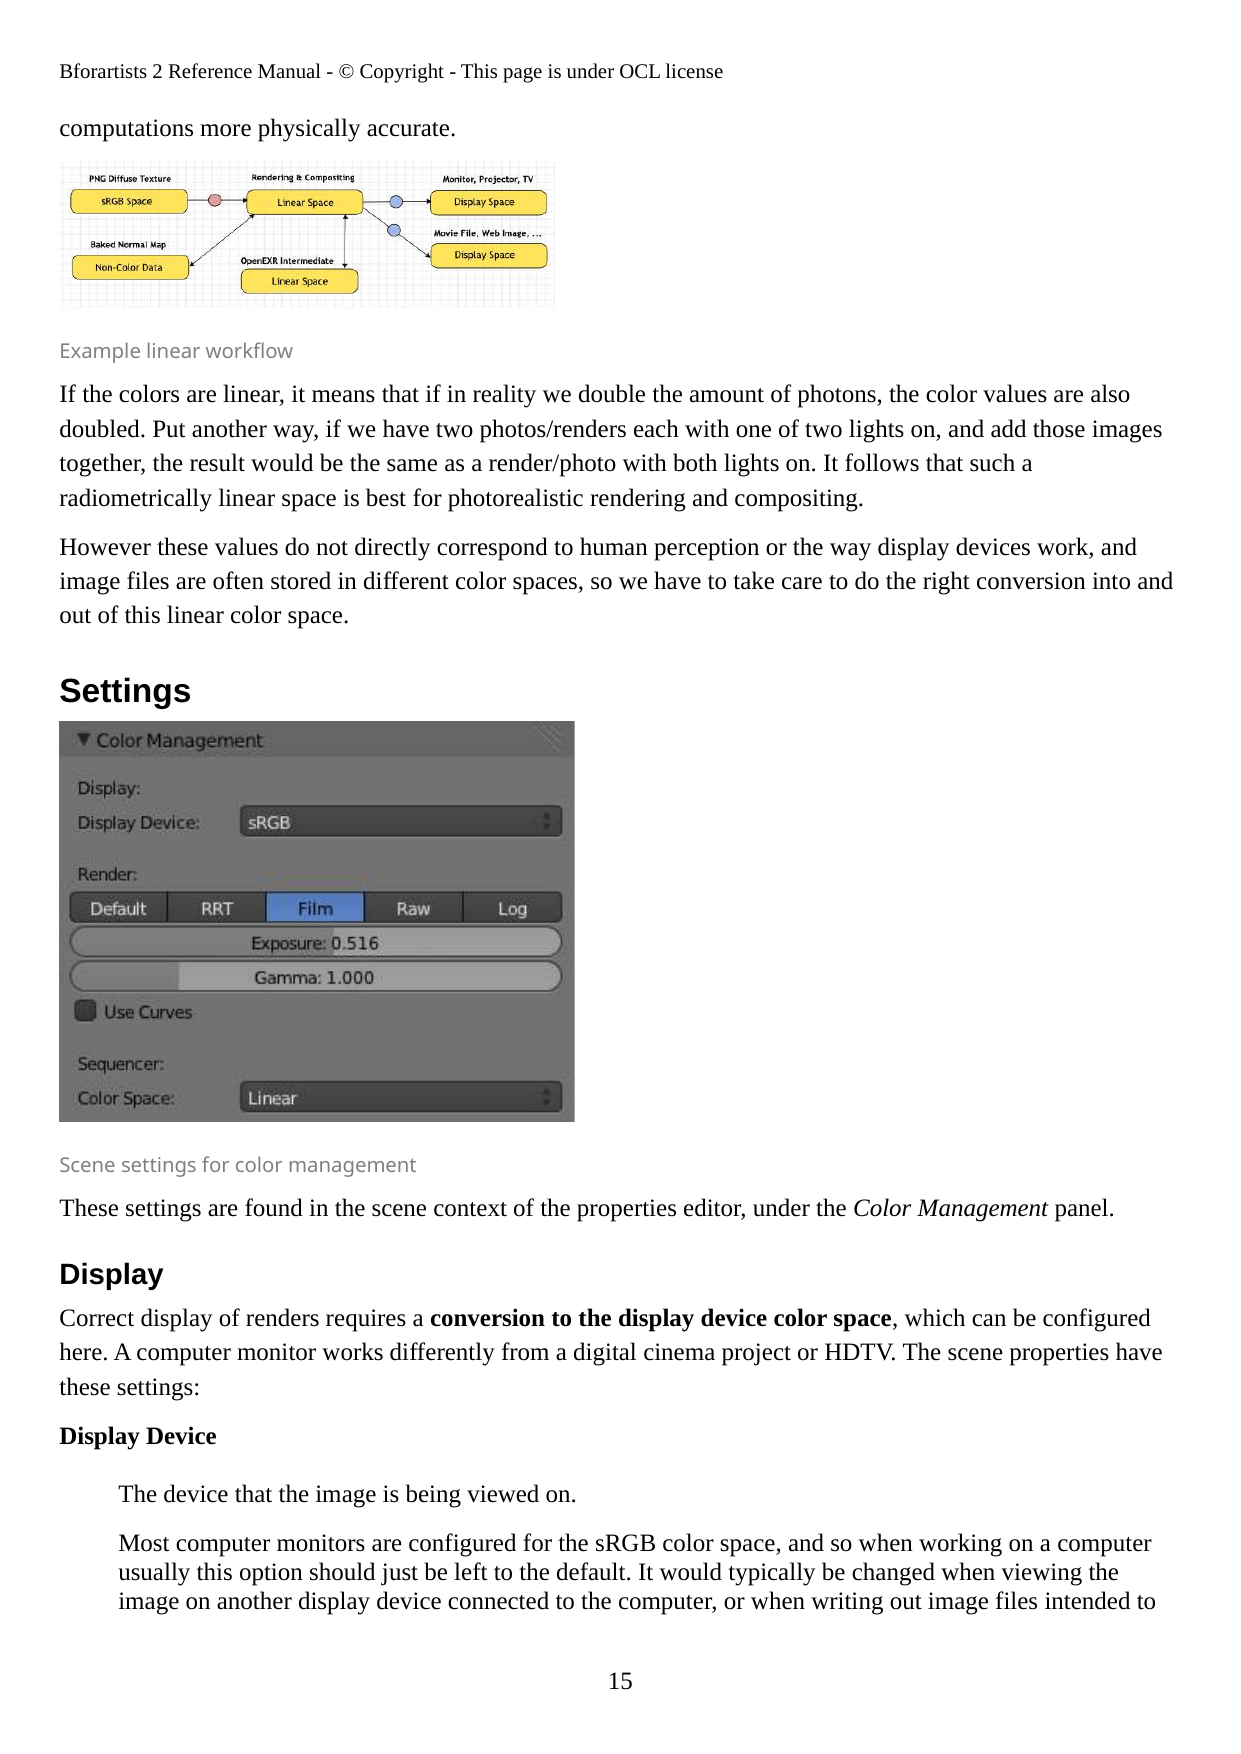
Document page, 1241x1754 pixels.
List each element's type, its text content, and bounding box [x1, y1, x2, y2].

text computations more physically accurate. [59, 113, 1181, 141]
subtitle Display [59, 1257, 1181, 1290]
picture [59, 161, 556, 308]
text Example linear workflow [59, 333, 1181, 364]
text Correct display of renders requires a conversion to the display device color space, which can be configured here. A computer monitor works differently from a digital cinema project or HDTV. The scene properties have these settings: [59, 1303, 1181, 1401]
text Scene settings for color management [59, 1147, 1181, 1178]
subtitle Display Device [59, 1421, 1181, 1450]
text If the colors are linear, it means that if in reality we double the amount of photons, the color values are also doubled. Put another way, if we have two photos/renders each with one of two lights on, and add those images together, the result would be the same as a render/photo with both lights on. It follows that such a radiometrically linear space is best for photorealistic rendering and compositing. [59, 379, 1181, 511]
list Most computer monitors are configured for the sRGB color space, and so when working on a computer usually this option should just be left to the default. It would typically be changed when viewing the image on another display device connected to the computer, or when writing out image files intended to [118, 1528, 1181, 1614]
subtitle Settings [59, 671, 1181, 709]
text These settings are found in the scene context of the properties editor, under the Color Management panel. [59, 1193, 1181, 1222]
text The device that the image is being viewed on. [118, 1479, 1181, 1508]
picture [59, 721, 575, 1122]
text However these values do not directly correspond to human perception or the way display devices work, and image files are often stored in different color spaces, so we have to take care to do the right conversion into and out of this linear color space. [59, 532, 1181, 629]
